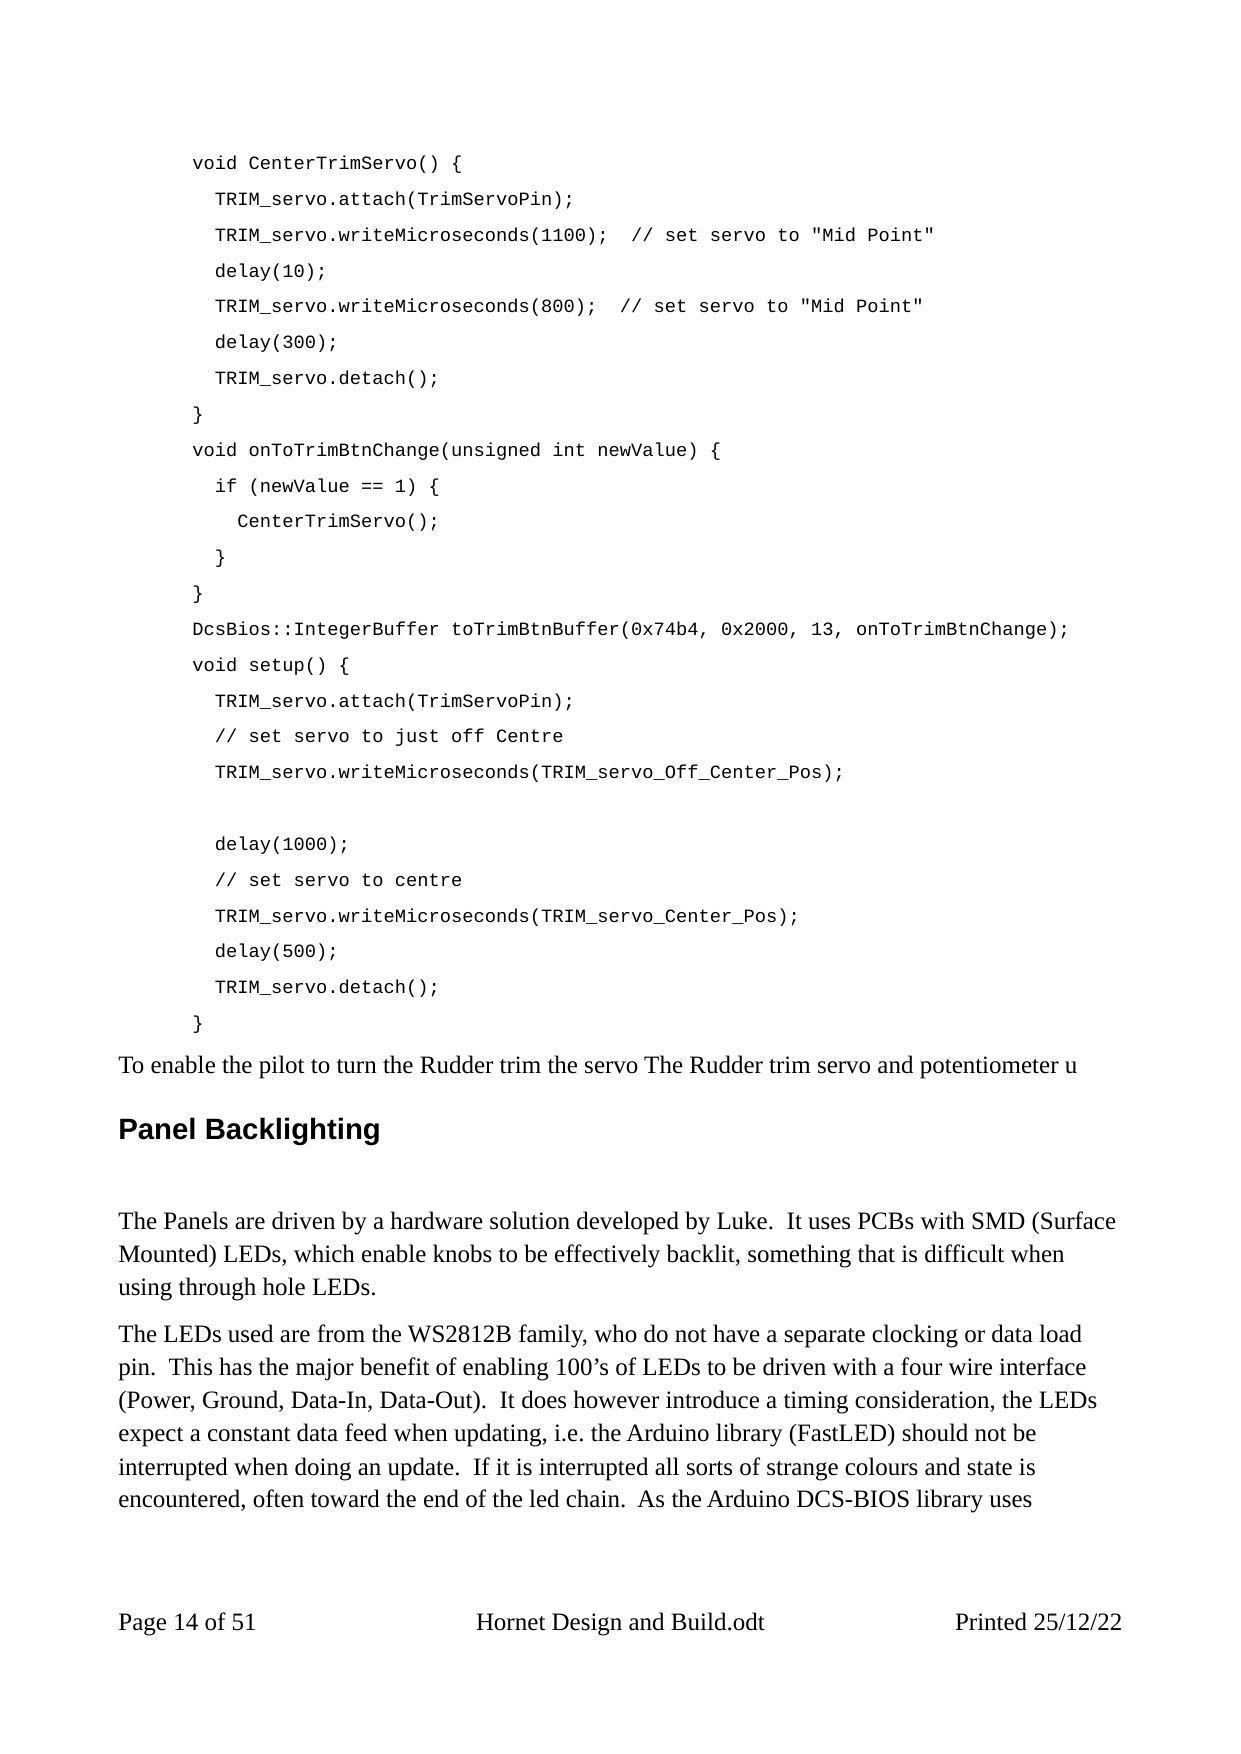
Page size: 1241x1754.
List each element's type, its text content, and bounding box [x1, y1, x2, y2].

text TRIM_servo.writeMicroseconds(800); // set servo to "Mid Point" [192, 297, 1122, 318]
text DcsBios::IntegerBuffer toTrimBtnBuffer(0x74b4, 0x2000, 13, onToTrimBtnChange); [192, 620, 1122, 641]
text delay(500); [192, 942, 1122, 963]
text void CenterTrimServo() { [192, 154, 1122, 175]
text TRIM_servo.attach(TrimServoPin); [192, 190, 1122, 211]
text TRIM_servo.writeMicroseconds(TRIM_servo_Center_Pos); [192, 906, 1122, 928]
text TRIM_servo.detach(); [192, 978, 1122, 999]
text } [192, 405, 1122, 426]
text The LEDs used are from the WS2812B family, who do not have a separate clocking or data load pin. This has the major benefit of enabling 100’s of LEDs to be driven with a four wire interface (Power, Ground, Data-In, Data-Out). It does however introduce a timing consideration, the LEDs expect a constant data feed when updating, i.e. the Arduino library (FastLED) should not be interrupted when doing an update. If it is interrupted all sorts of strange colours and state is encountered, often toward the end of the led chain. As the Arduino DCS-BIOS library uses [118, 1319, 1122, 1513]
text void setup() { [192, 656, 1122, 677]
text delay(300); [192, 333, 1122, 354]
text delay(10); [192, 261, 1122, 283]
text // set servo to centre [192, 871, 1122, 892]
text // set servo to just off Centre [192, 727, 1122, 748]
text TRIM_servo.detach(); [192, 369, 1122, 390]
text } [192, 584, 1122, 605]
text TRIM_servo.attach(TrimServoPin); [192, 691, 1122, 713]
text CenterTrimServo(); [192, 512, 1122, 533]
text if (newValue == 1) { [192, 476, 1122, 498]
text To enable the pilot to turn the Rudder trim the servo The Rudder trim servo and potentiometer u [118, 1050, 1122, 1078]
text void onToTrimBtnChange(unsigned int newValue) { [192, 441, 1122, 462]
text } [192, 548, 1122, 569]
text delay(1000); [192, 835, 1122, 856]
text TRIM_servo.writeMicroseconds(1100); // set servo to "Mid Point" [192, 226, 1122, 247]
text The Panels are driven by a hardware solution developed by Luke. It uses PCBs with SMD (Surface Mounted) LEDs, which enable knobs to be effectively backlit, something that is difficult when using through hole LEDs. [118, 1206, 1122, 1301]
text } [192, 1014, 1122, 1035]
subtitle Panel Backlighting [118, 1112, 1122, 1146]
text TRIM_servo.writeMicroseconds(TRIM_servo_Off_Center_Pos); [192, 763, 1122, 784]
